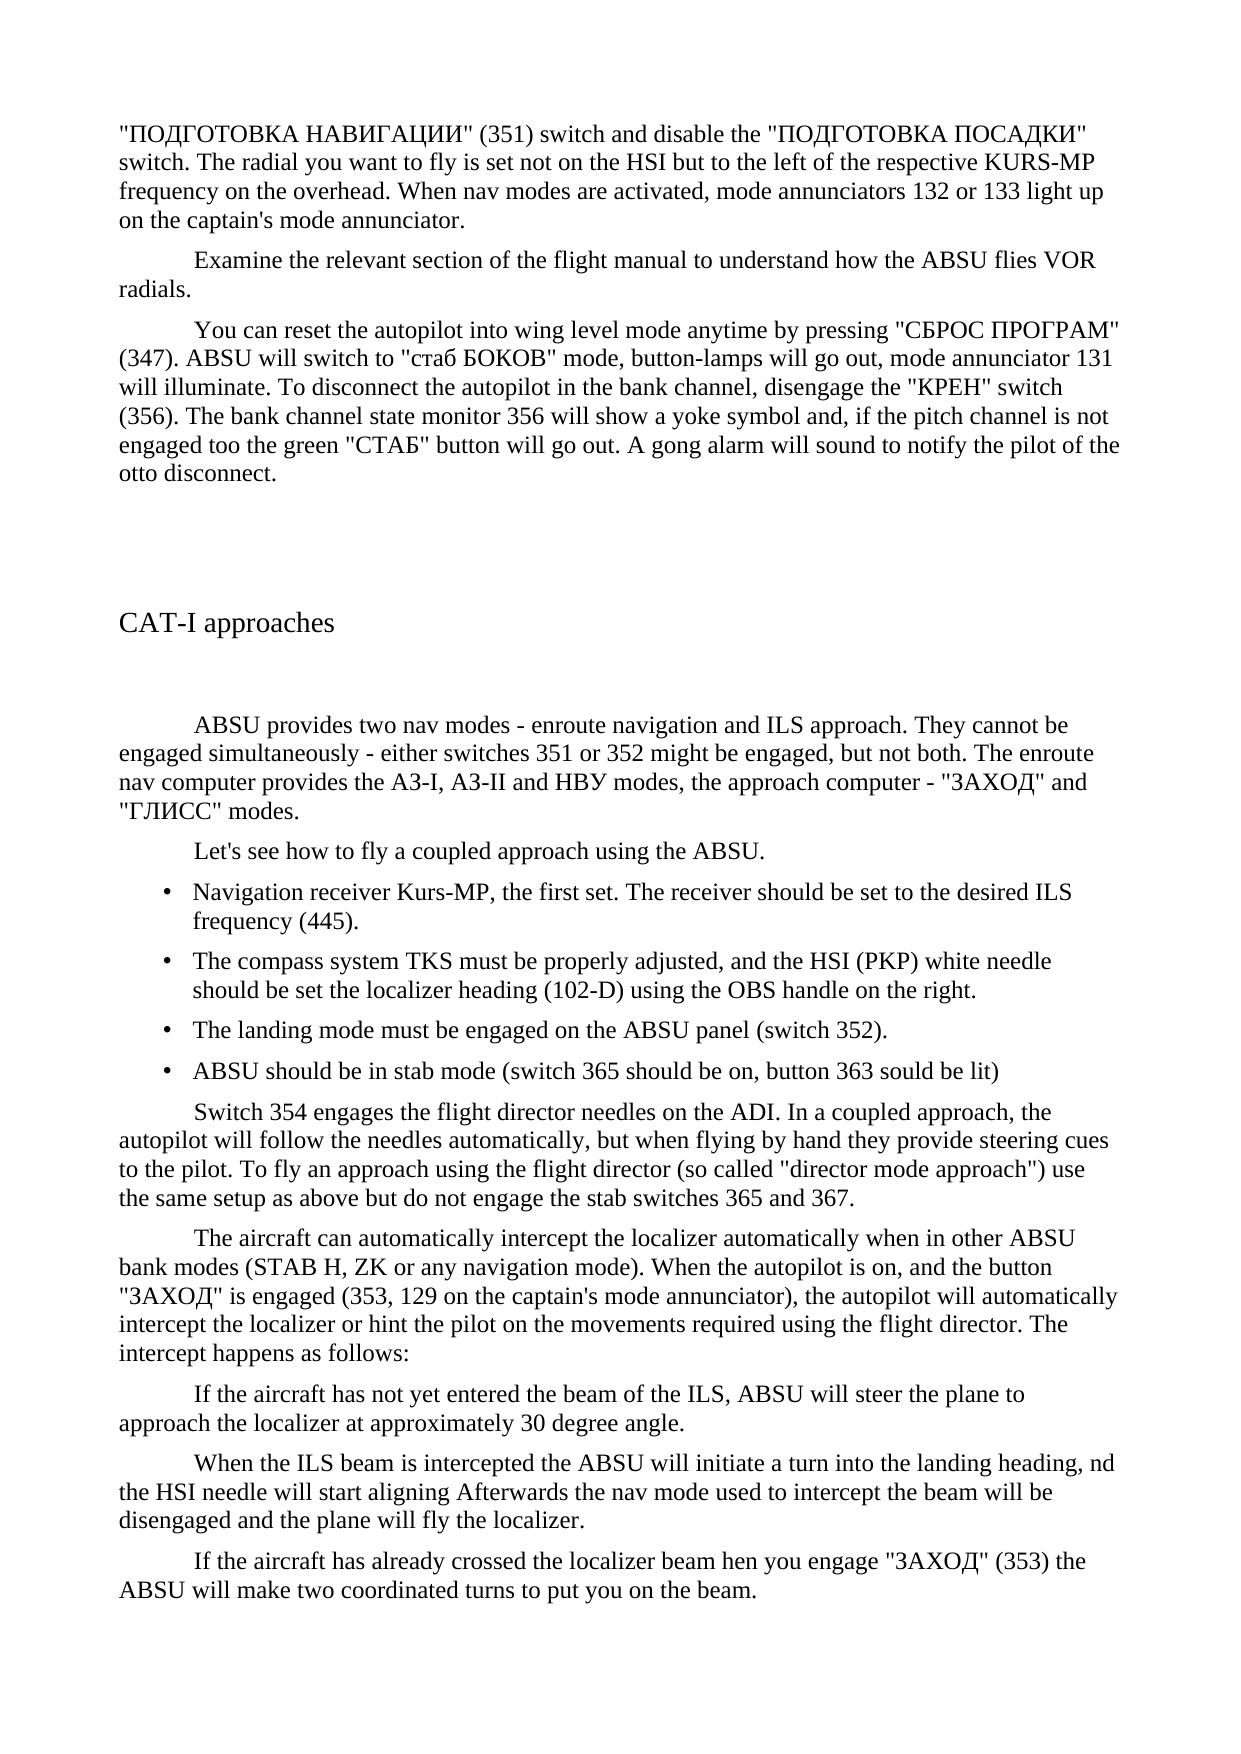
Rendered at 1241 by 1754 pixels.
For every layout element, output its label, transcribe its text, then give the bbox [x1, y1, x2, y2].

text If the aircraft has already crossed the localizer beam hen you engage "ЗАХОД" (353) the ABSU will make two coordinated turns to put you on the beam. [119, 1546, 1122, 1604]
text Let's see how to fly a coupled approach using the ABSU. [119, 836, 1122, 865]
text Switch 354 engages the flight director needles on the ADI. In a coupled approach, the autopilot will follow the needles automatically, but when flying by hand they provide steering cues to the pilot. To fly an approach using the flight director (so called "director mode approach") use the same setup as above but do not engage the stab switches 365 and 367. [119, 1097, 1122, 1212]
text ABSU provides two nav modes - enroute navigation and ILS approach. They cannot be engaged simultaneously - either switches 351 or 352 might be engaged, but not both. The enroute nav computer provides the АЗ-I, АЗ-II and НВУ modes, the approach computer - "ЗАХОД" and "ГЛИСС" modes. [119, 710, 1122, 825]
list The compass system TKS must be properly adjusted, and the HSI (PKP) white needle should be set the localizer heading (102-D) using the OBS handle on the right. [163, 946, 1122, 1004]
list ABSU should be in stab mode (switch 365 should be on, button 363 sould be lit) [163, 1056, 1122, 1085]
text The aircraft can automatically intercept the localizer automatically when in other ABSU bank modes (STAB H, ZK or any navigation mode). When the autopilot is on, and the button "ЗАХОД" is engaged (353, 129 on the captain's mode annunciator), the autopilot will automatically intercept the localizer or hint the pilot on the movements required using the flight director. The intercept happens as follows: [119, 1223, 1122, 1367]
text You can reset the autopilot into wing level mode anytime by pressing "СБРОС ПРОГРАМ" (347). ABSU will switch to "стаб БОКОВ" mode, button-lamps will go out, mode annunciator 131 will illuminate. To disconnect the autopilot in the bank channel, disengage the "КРЕН" switch (356). The bank channel state monitor 356 will show a yoke symbol and, if the pitch channel is not engaged too the green "СТАБ" button will go out. A gong alarm will sound to notify the pilot of the otto disconnect. [119, 315, 1122, 487]
text Examine the relevant section of the flight manual to understand how the ABSU flies VOR radials. [119, 246, 1122, 303]
text "ПОДГОТОВКА НАВИГАЦИИ" (351) switch and disable the "ПОДГОТОВКА ПОСАДКИ" switch. The radial you want to fly is set not on the HSI but to the left of the respective KURS-MP frequency on the overhead. When nav modes are activated, mode annunciators 132 or 133 light up on the captain's mode annunciator. [119, 119, 1122, 234]
list The landing mode must be engaged on the ABSU panel (switch 352). [163, 1016, 1122, 1044]
text If the aircraft has not yet entered the beam of the ILS, ABSU will steer the plane to approach the localizer at approximately 30 degree angle. [119, 1379, 1122, 1436]
list Navigation receiver Kurs-MP, the first set. The receiver should be set to the desired ILS frequency (445). [163, 877, 1122, 934]
text CAT-I approaches [119, 606, 1122, 639]
text When the ILS beam is intercepted the ABSU will initiate a turn into the landing heading, nd the HSI needle will start aligning Afterwards the nav mode used to intercept the beam will be disengaged and the plane will fly the localizer. [119, 1448, 1122, 1534]
